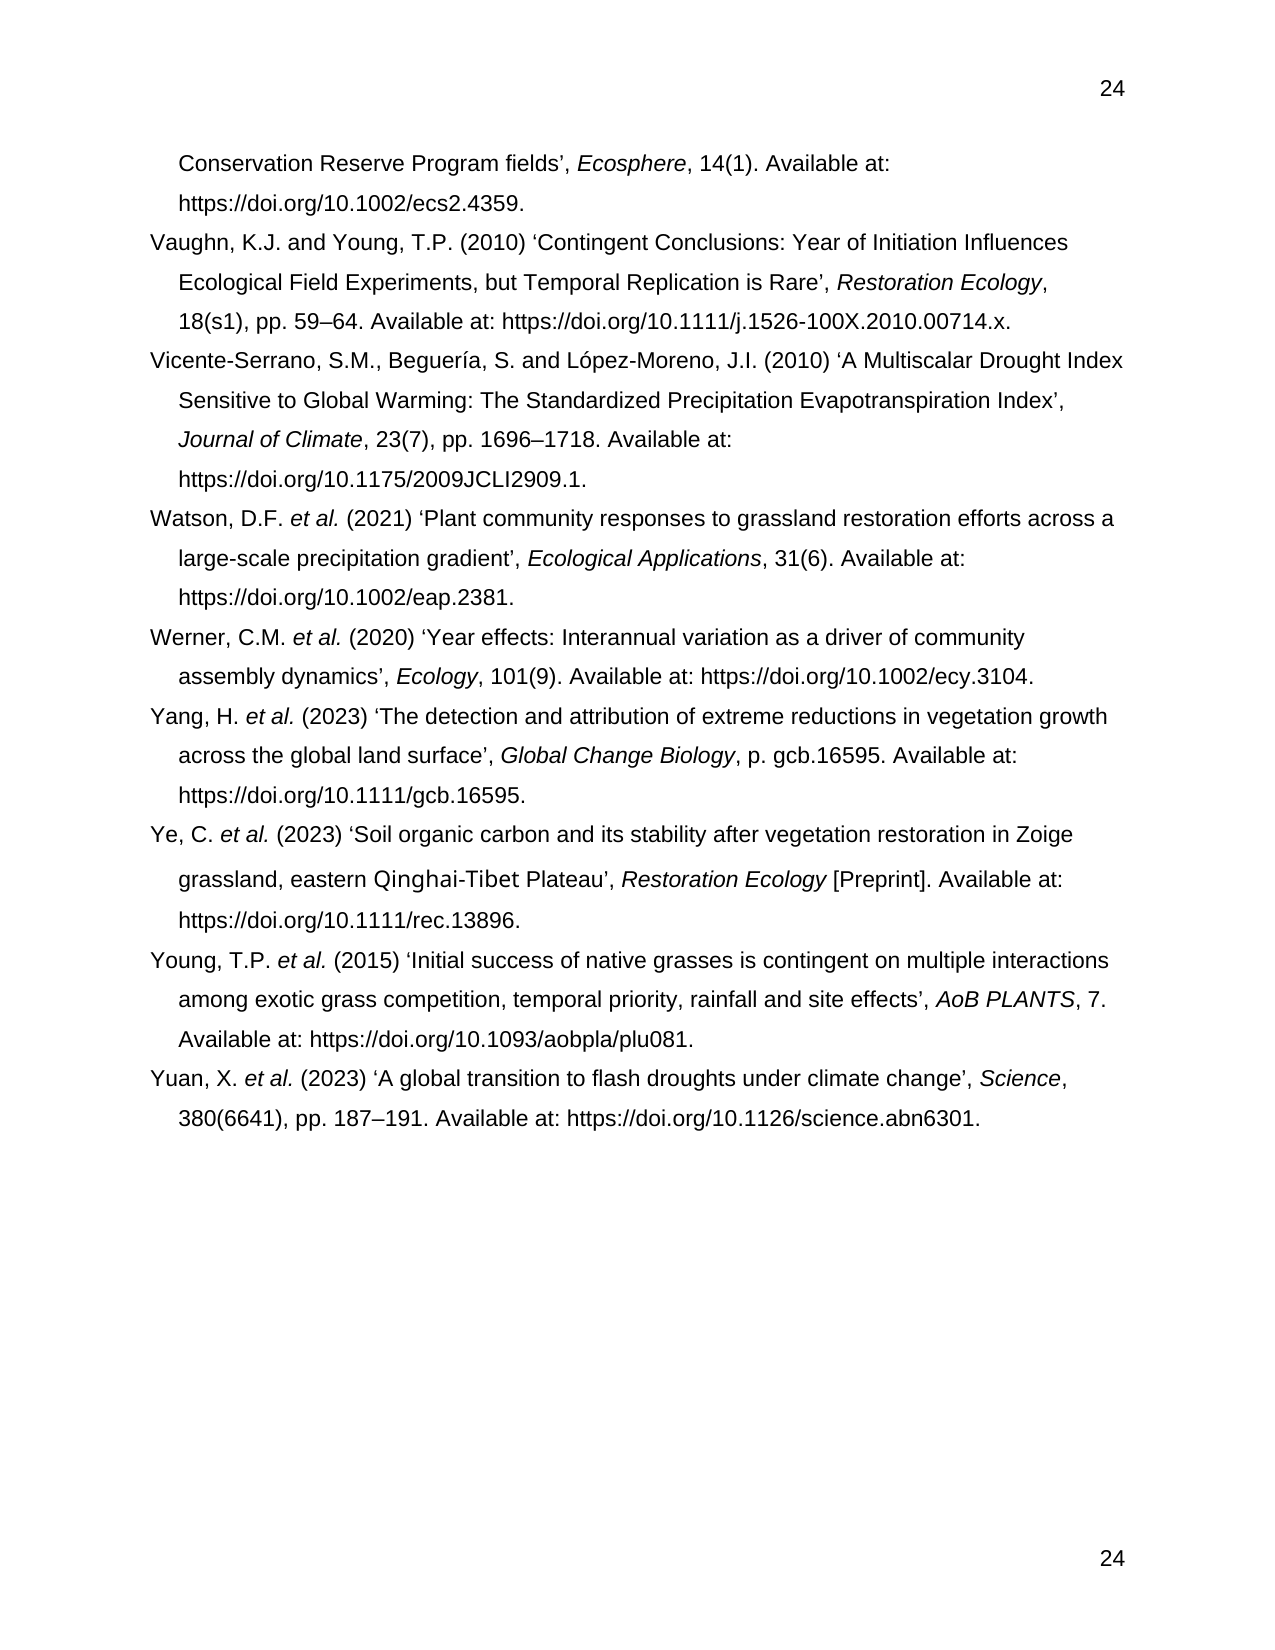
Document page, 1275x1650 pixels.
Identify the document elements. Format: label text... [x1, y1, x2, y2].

text Young, T.P. et al. (2015) ‘Initial success of native grasses is contingent on multiple interactions among exotic grass competition, temporal priority, rainfall and site effects’, AoB PLANTS, 7. Available at: https://doi.org/10.1093/aobpla/plu081. [150, 947, 1125, 1052]
text Vicente-Serrano, S.M., Beguería, S. and López-Moreno, J.I. (2010) ‘A Multiscalar Drought Index Sensitive to Global Warming: The Standardized Precipitation Evapotranspiration Index’, Journal of Climate, 23(7), pp. 1696–1718. Available at: https://doi.org/10.1175/2009JCLI2909.1. [150, 347, 1125, 492]
text Conservation Reserve Program fields’, Ecosphere, 14(1). Available at: https://doi.org/10.1002/ecs2.4359. [150, 150, 1125, 216]
text Ye, C. et al. (2023) ‘Soil organic carbon and its stability after vegetation restoration in Zoige grassland, eastern Qinghai‐Tibet Plateau’, Restoration Ecology [Preprint]. Available at: https://doi.org/10.1111/rec.13896. [150, 821, 1125, 934]
text Yang, H. et al. (2023) ‘The detection and attribution of extreme reductions in vegetation growth across the global land surface’, Global Change Biology, p. gcb.16595. Available at: https://doi.org/10.1111/gcb.16595. [150, 703, 1125, 808]
text Watson, D.F. et al. (2021) ‘Plant community responses to grassland restoration efforts across a large‐scale precipitation gradient’, Ecological Applications, 31(6). Available at: https://doi.org/10.1002/eap.2381. [150, 505, 1125, 611]
text Yuan, X. et al. (2023) ‘A global transition to flash droughts under climate change’, Science, 380(6641), pp. 187–191. Available at: https://doi.org/10.1126/science.abn6301. [150, 1065, 1125, 1131]
text Vaughn, K.J. and Young, T.P. (2010) ‘Contingent Conclusions: Year of Initiation Influences Ecological Field Experiments, but Temporal Replication is Rare’, Restoration Ecology, 18(s1), pp. 59–64. Available at: https://doi.org/10.1111/j.1526-100X.2010.00714.x. [150, 229, 1125, 334]
text Werner, C.M. et al. (2020) ‘Year effects: Interannual variation as a driver of community assembly dynamics’, Ecology, 101(9). Available at: https://doi.org/10.1002/ecy.3104. [150, 624, 1125, 689]
